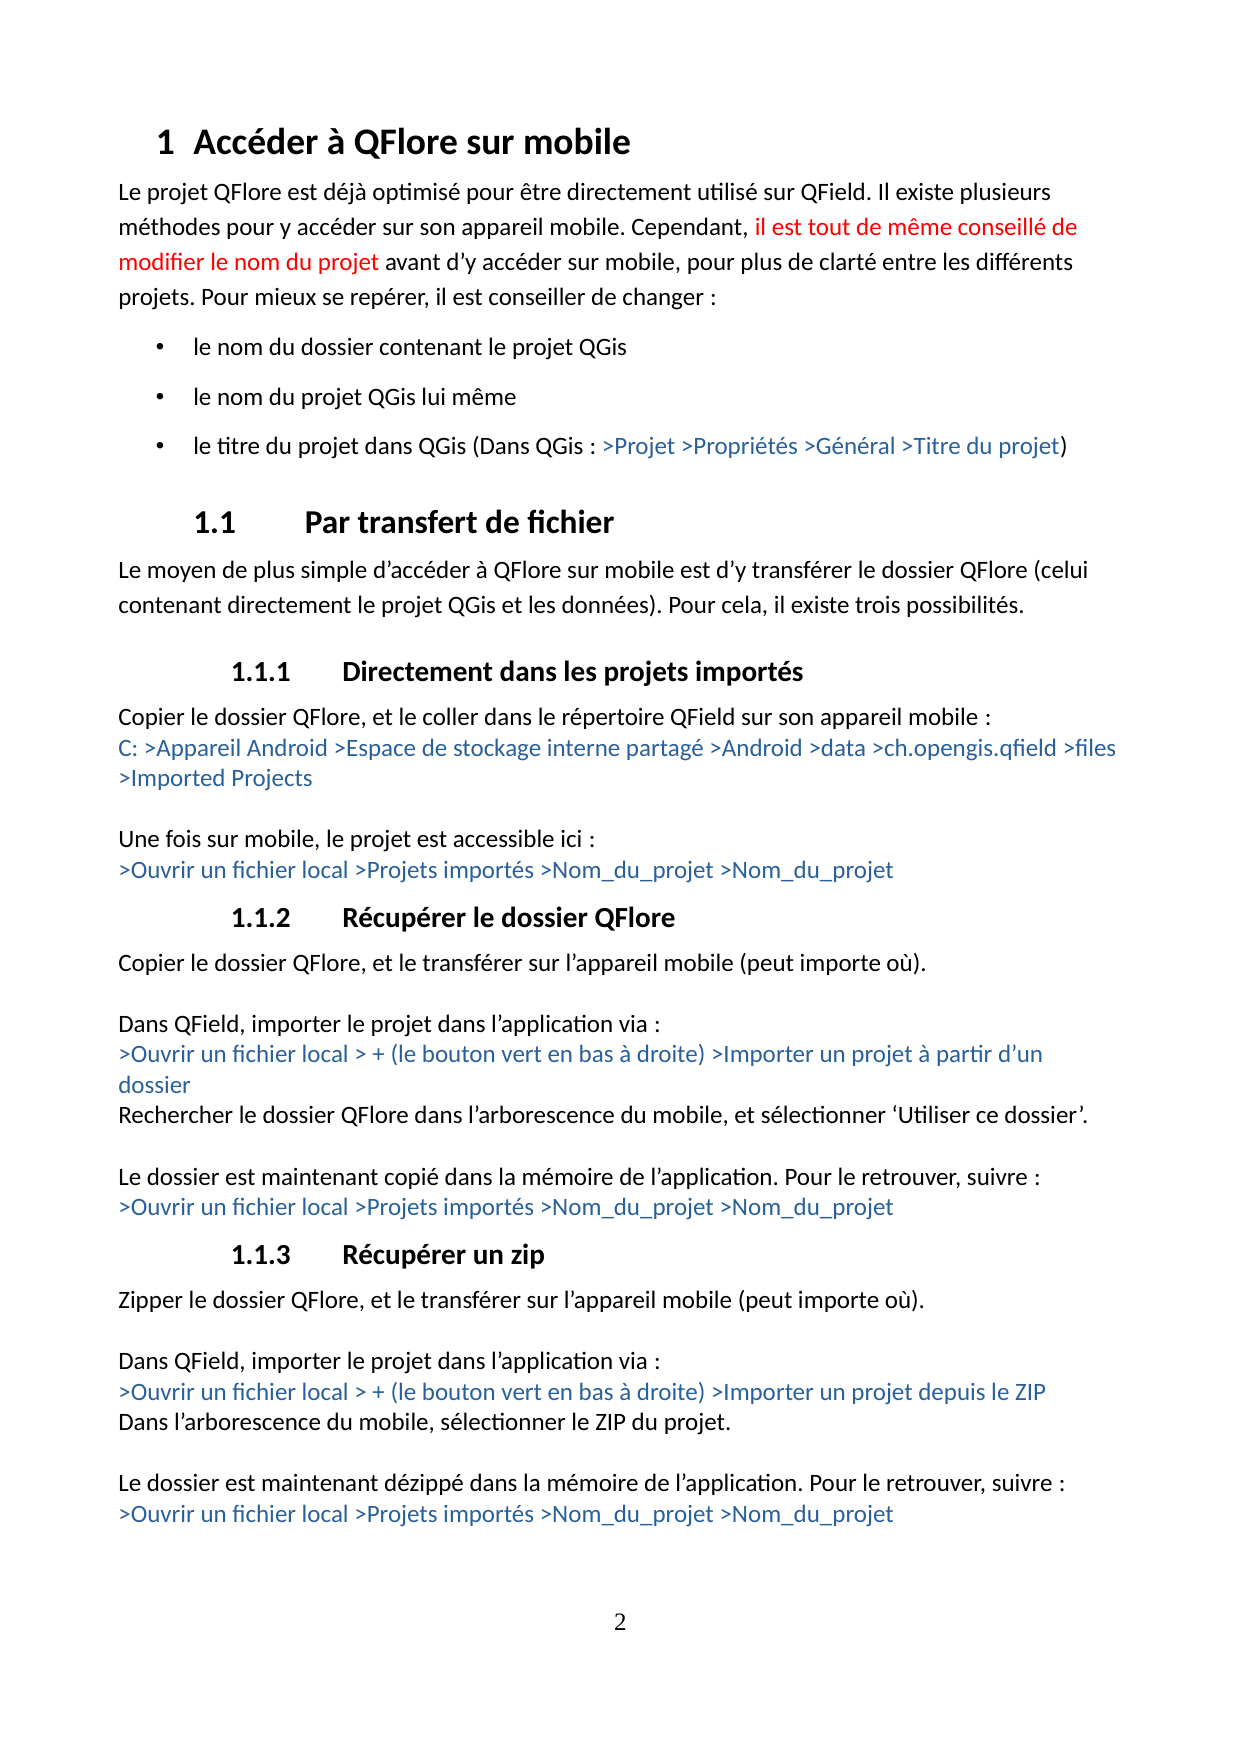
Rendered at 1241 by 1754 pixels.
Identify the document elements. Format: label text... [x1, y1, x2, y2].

text Copier le dossier QFlore, et le transférer sur l’appareil mobile (peut importe où). [118, 947, 1122, 977]
text Le projet QFlore est déjà optimisé pour être directement utilisé sur QField. Il existe plusieurs méthodes pour y accéder sur son appareil mobile. Cependant, il est tout de même conseillé de modifier le nom du projet avant d’y accéder sur mobile, pour plus de clarté entre les différents projets. Pour mieux se repérer, il est conseiller de changer : [118, 176, 1122, 312]
subtitle Par transfert de fichier [193, 501, 1122, 541]
text >Ouvrir un fichier local >Projets importés >Nom_du_projet >Nom_du_projet [118, 1498, 1122, 1528]
text Le dossier est maintenant copié dans la mémoire de l’application. Pour le retrouver, suivre : [118, 1161, 1122, 1191]
subtitle Récupérer le dossier QFlore [231, 899, 1122, 934]
text >Ouvrir un fichier local > + (le bouton vert en bas à droite) >Importer un projet depuis le ZIP [118, 1376, 1122, 1406]
text >Ouvrir un fichier local >Projets importés >Nom_du_projet >Nom_du_projet [118, 1191, 1122, 1222]
subtitle Directement dans les projets importés [231, 653, 1122, 689]
text Dans l’arborescence du mobile, sélectionner le ZIP du projet. [118, 1406, 1122, 1437]
text Dans QField, importer le projet dans l’application via : [118, 1345, 1122, 1376]
text Une fois sur mobile, le projet est accessible ici : [118, 823, 1122, 854]
text >Ouvrir un fichier local >Projets importés >Nom_du_projet >Nom_du_projet [118, 854, 1122, 884]
text Zipper le dossier QFlore, et le transférer sur l’appareil mobile (peut importe où). [118, 1284, 1122, 1315]
text >Ouvrir un fichier local > + (le bouton vert en bas à droite) >Importer un projet à partir d’un dossier [118, 1038, 1122, 1099]
text C: >Appareil Android >Espace de stockage interne partagé >Android >data >ch.opengis.qfield >files >Imported Projects [118, 732, 1122, 793]
list le nom du dossier contenant le projet QGis [156, 331, 1122, 362]
text Rechercher le dossier QFlore dans l’arborescence du mobile, et sélectionner ‘Utiliser ce dossier’. [118, 1099, 1122, 1130]
text Le dossier est maintenant dézippé dans la mémoire de l’application. Pour le retrouver, suivre : [118, 1467, 1122, 1498]
subtitle Récupérer un zip [231, 1236, 1122, 1272]
list le nom du projet QGis lui même [156, 381, 1122, 411]
list le titre du projet dans QGis (Dans QGis : >Projet >Propriétés >Général >Titre du projet) [156, 430, 1122, 461]
text Dans QField, importer le projet dans l’application via : [118, 1008, 1122, 1038]
subtitle Accéder à QFlore sur mobile [156, 118, 1122, 164]
text Le moyen de plus simple d’accéder à QFlore sur mobile est d’y transférer le dossier QFlore (celui contenant directement le projet QGis et les données). Pour cela, il existe trois possibilités. [118, 554, 1122, 619]
text Copier le dossier QFlore, et le coller dans le répertoire QField sur son appareil mobile : [118, 701, 1122, 732]
